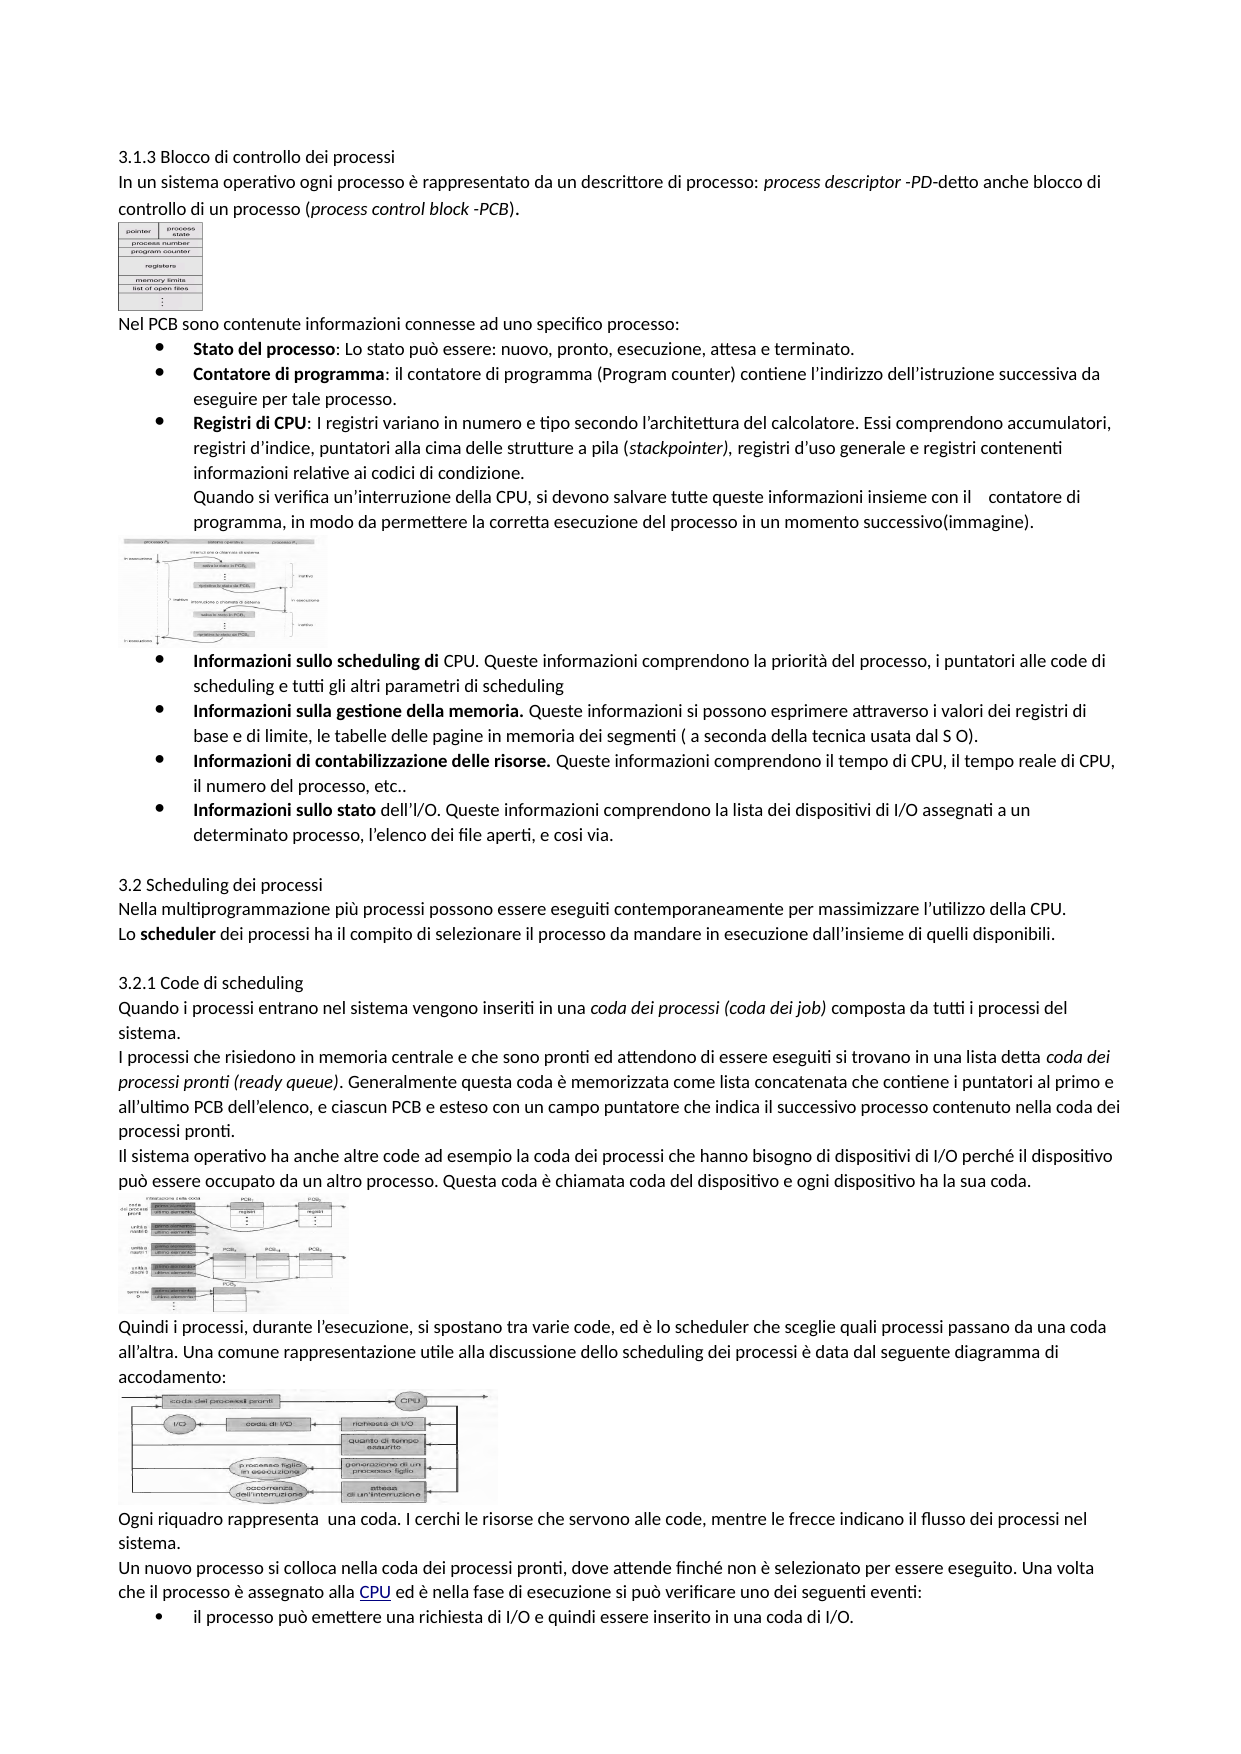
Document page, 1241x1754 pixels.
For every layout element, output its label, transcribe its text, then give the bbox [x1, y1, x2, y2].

text 3.2.1 Code di scheduling [118, 971, 1122, 994]
text Nella multiprogrammazione più processi possono essere eseguiti contemporaneamente per massimizzare l’utilizzo della CPU. [118, 897, 1122, 920]
list Contatore di programma: il contatore di programma (Program counter) contiene l’indirizzo dell’istruzione successiva da eseguire per tale processo. [156, 362, 1122, 409]
text Nel PCB sono contenute informazioni connesse ad uno specifico processo: [118, 312, 1122, 335]
text Un nuovo processo si colloca nella coda dei processi pronti, dove attende finché non è selezionato per essere eseguito. Una volta che il processo è assegnato alla CPU ed è nella fase di esecuzione si può verificare uno dei seguenti eventi: [118, 1556, 1122, 1604]
text Ogni riquadro rappresenta una coda. I cerchi le risorse che servono alle code, mentre le frecce indicano il flusso dei processi nel sistema. [118, 1507, 1122, 1554]
list Informazioni di contabilizzazione delle risorse. Queste informazioni comprendono il tempo di CPU, il tempo reale di CPU, il numero del processo, etc.. [156, 749, 1122, 797]
text Quando i processi entrano nel sistema vengono inseriti in una coda dei processi (coda dei job) composta da tutti i processi del sistema. [118, 996, 1122, 1044]
list Stato del processo: Lo stato può essere: nuovo, pronto, esecuzione, attesa e terminato. [156, 337, 1122, 360]
text 3.2 Scheduling dei processi [118, 873, 1122, 896]
list Quando si verifica un’interruzione della CPU, si devono salvare tutte queste informazioni insieme con il contatore di programma, in modo da permettere la corretta esecuzione del processo in un momento successivo(immagine). [193, 486, 1122, 533]
list Registri di CPU: I registri variano in numero e tipo secondo l’architettura del calcolatore. Essi comprendono accumulatori, registri d’indice, puntatori alla cima delle strutture a pila (stackpointer), registri d’uso generale e registri contenenti informazioni relative ai codici di condizione. [156, 411, 1122, 484]
list Informazioni sullo scheduling di CPU. Queste informazioni comprendono la priorità del processo, i puntatori alle code di scheduling e tutti gli altri parametri di scheduling [156, 650, 1122, 697]
text In un sistema operativo ogni processo è rappresentato da un descrittore di processo: process descriptor -PD-detto anche blocco di controllo di un processo (process control block -PCB). [118, 170, 1122, 221]
text Il sistema operativo ha anche altre code ad esempio la coda dei processi che hanno bisogno di dispositivi di I/O perché il dispositivo può essere occupato da un altro processo. Questa coda è chiamata coda del dispositivo e ogni dispositivo ha la sua coda. [118, 1144, 1122, 1192]
text I processi che risiedono in memoria centrale e che sono pronti ed attendono di essere eseguiti si trovano in una lista detta coda dei processi pronti (ready queue). Generalmente questa coda è memorizzata come lista concatenata che contiene i puntatori al primo e all’ultimo PCB dell’elenco, e ciascun PCB e esteso con un campo puntatore che indica il successivo processo contenuto nella coda dei processi pronti. [118, 1046, 1122, 1142]
text Lo scheduler dei processi ha il compito di selezionare il processo da mandare in esecuzione dall’insieme di quelli disponibili. [118, 922, 1122, 945]
list Informazioni sullo stato dell’l/O. Queste informazioni comprendono la lista dei dispositivi di I/O assegnati a un determinato processo, l’elenco dei file aperti, e cosi via. [156, 798, 1122, 846]
text Quindi i processi, durante l’esecuzione, si spostano tra varie code, ed è lo scheduler che sceglie quali processi passano da una coda all’altra. Una comune rappresentazione utile alla discussione dello scheduling dei processi è data dal seguente diagramma di accodamento: [118, 1316, 1122, 1388]
list il processo può emettere una richiesta di I/O e quindi essere inserito in una coda di I/O. [156, 1605, 1122, 1628]
text 3.1.3 Blocco di controllo dei processi [118, 146, 1122, 168]
list Informazioni sulla gestione della memoria. Queste informazioni si possono esprimere attraverso i valori dei registri di base e di limite, le tabelle delle pagine in memoria dei segmenti ( a seconda della tecnica usata dal S O). [156, 699, 1122, 747]
